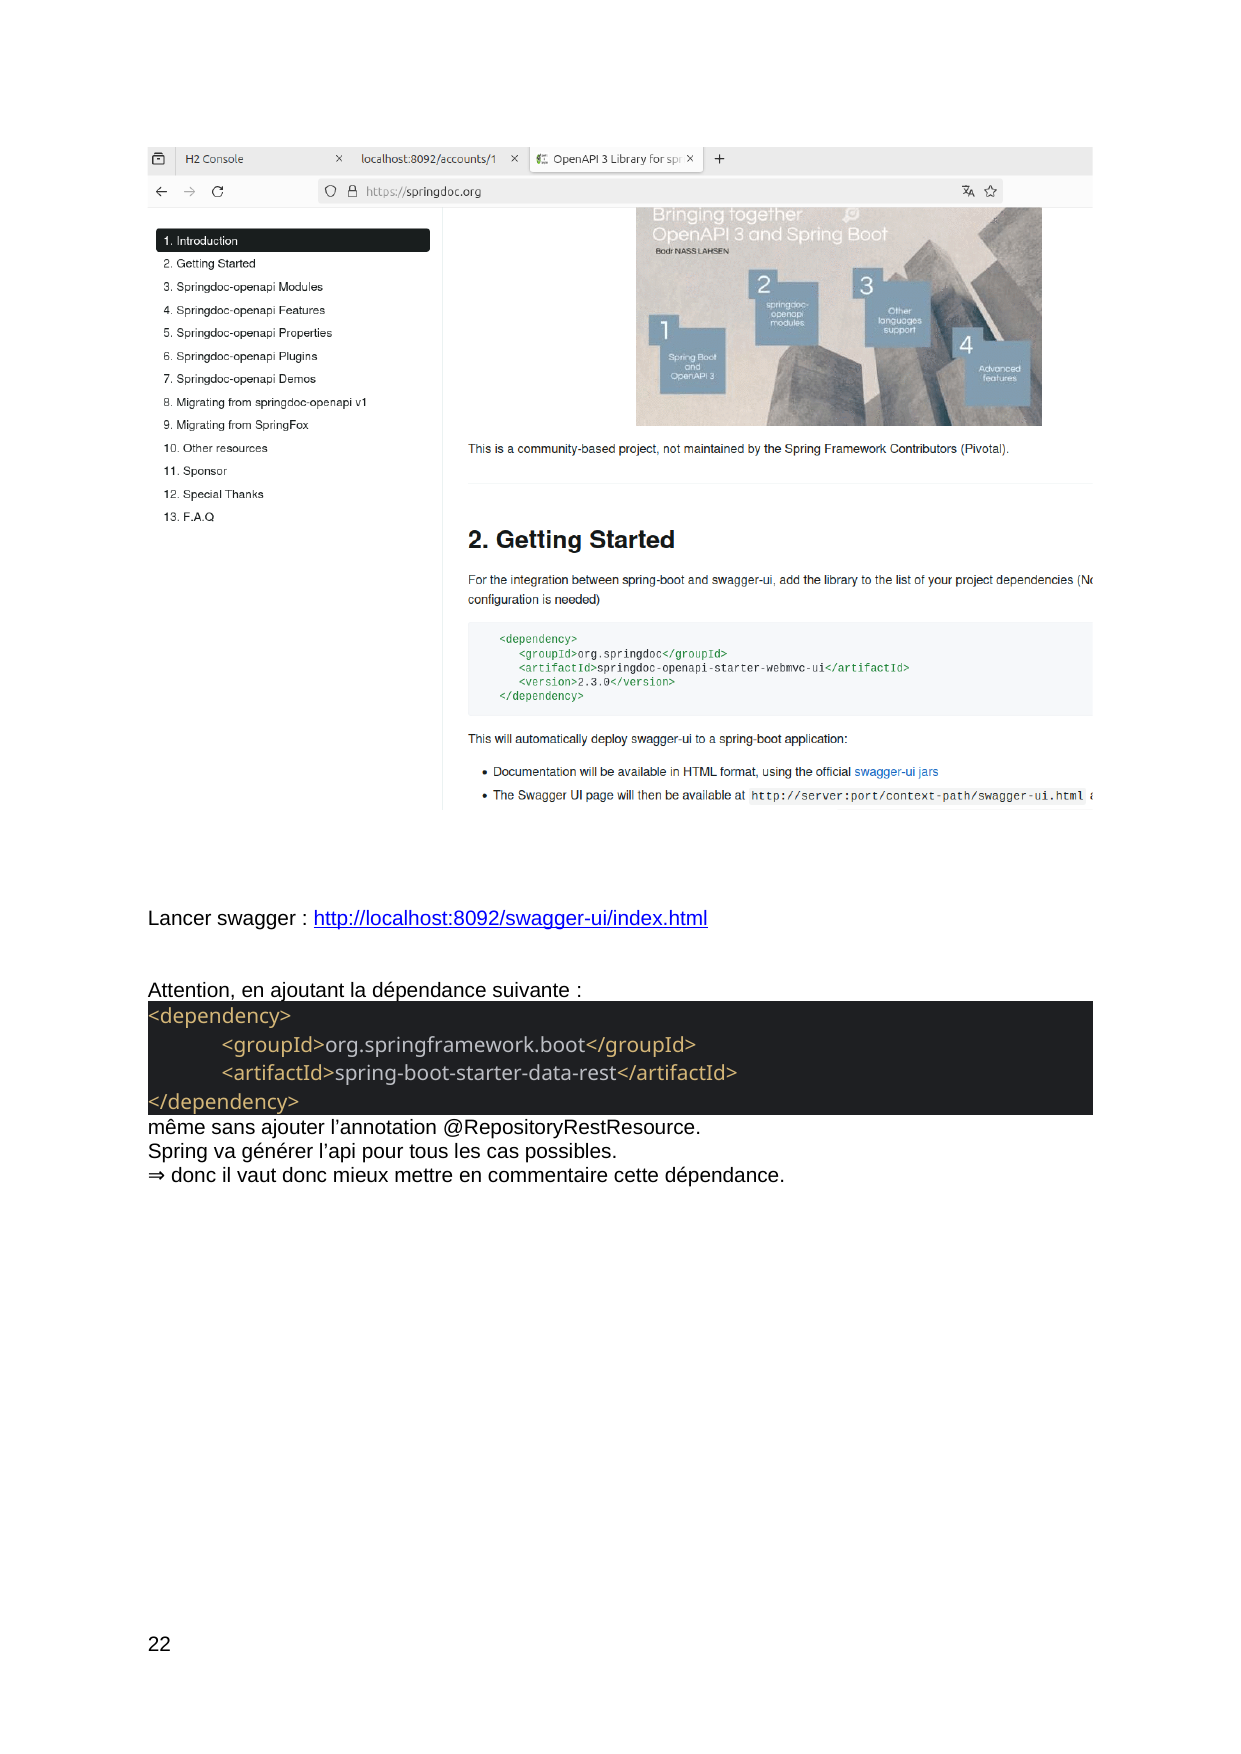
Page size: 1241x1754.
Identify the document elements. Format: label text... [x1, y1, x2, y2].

text Lancer swagger : http://localhost:8092/swagger-ui/index.html [148, 906, 1093, 929]
text Attention, en ajoutant la dépendance suivante : [148, 977, 1093, 1001]
text ⇒ donc il vaut donc mieux mettre en commentaire cette dépendance. [148, 1163, 1093, 1187]
text <dependency> <groupId>org.springframework.boot</groupId> <artifactId>spring-boot-starter-data-rest</artifactId> </dependency> [148, 1001, 1093, 1115]
picture [147, 147, 1093, 810]
text Spring va générer l’api pour tous les cas possibles. [148, 1139, 1093, 1163]
text même sans ajouter l’annotation @RepositoryRestResource. [148, 1115, 1093, 1139]
